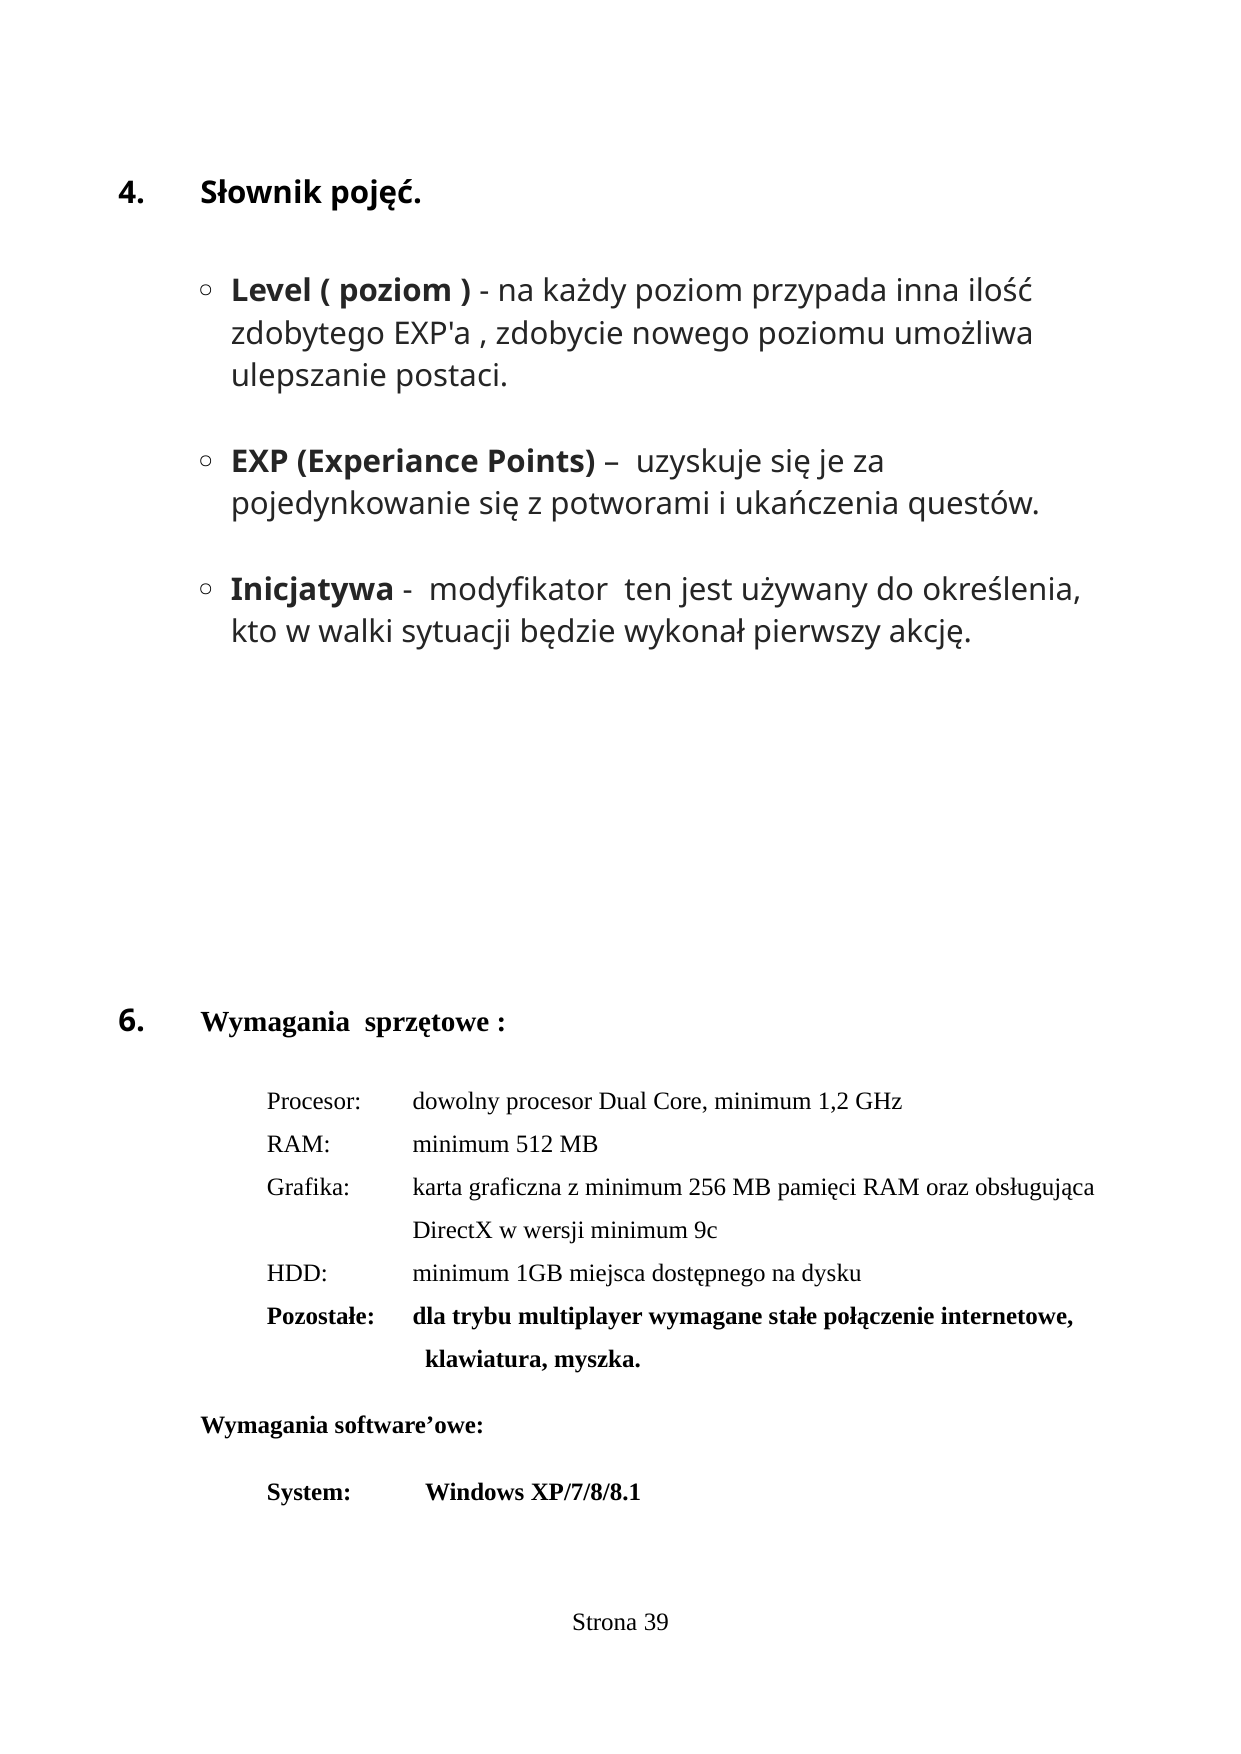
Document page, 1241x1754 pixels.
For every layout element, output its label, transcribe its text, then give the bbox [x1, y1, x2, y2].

list EXP (Experiance Points) – uzyskuje się je za pojedynkowanie się z potworami i ukańczenia questów. [193, 439, 1122, 566]
text Grafika: karta graficzna z minimum 256 MB pamięci RAM oraz obsługująca DirectX w wersji minimum 9c [118, 1172, 1122, 1244]
text klawiatura, myszka. [118, 1344, 1122, 1373]
text RAM: minimum 512 MB [118, 1129, 1122, 1158]
text 4. Słownik pojęć. [118, 170, 1122, 213]
text 6. Wymagania sprzętowe : [118, 998, 1122, 1041]
list Level ( poziom ) - na każdy poziom przypada inna ilość zdobytego EXP'a , zdobycie nowego poziomu umożliwa ulepszanie postaci. [193, 268, 1122, 396]
list Inicjatywa - modyfikator ten jest używany do określenia, kto w walki sytuacji będzie wykonał pierwszy akcję. [193, 566, 1122, 652]
text Pozostałe: dla trybu multiplayer wymagane stałe połączenie internetowe, [118, 1301, 1122, 1330]
text System: Windows XP/7/8/8.1 [118, 1477, 1122, 1505]
text HDD: minimum 1GB miejsca dostępnego na dysku [118, 1258, 1122, 1287]
text Wymagania software’owe: [118, 1411, 1122, 1439]
text Procesor: dowolny procesor Dual Core, minimum 1,2 GHz [118, 1086, 1122, 1114]
